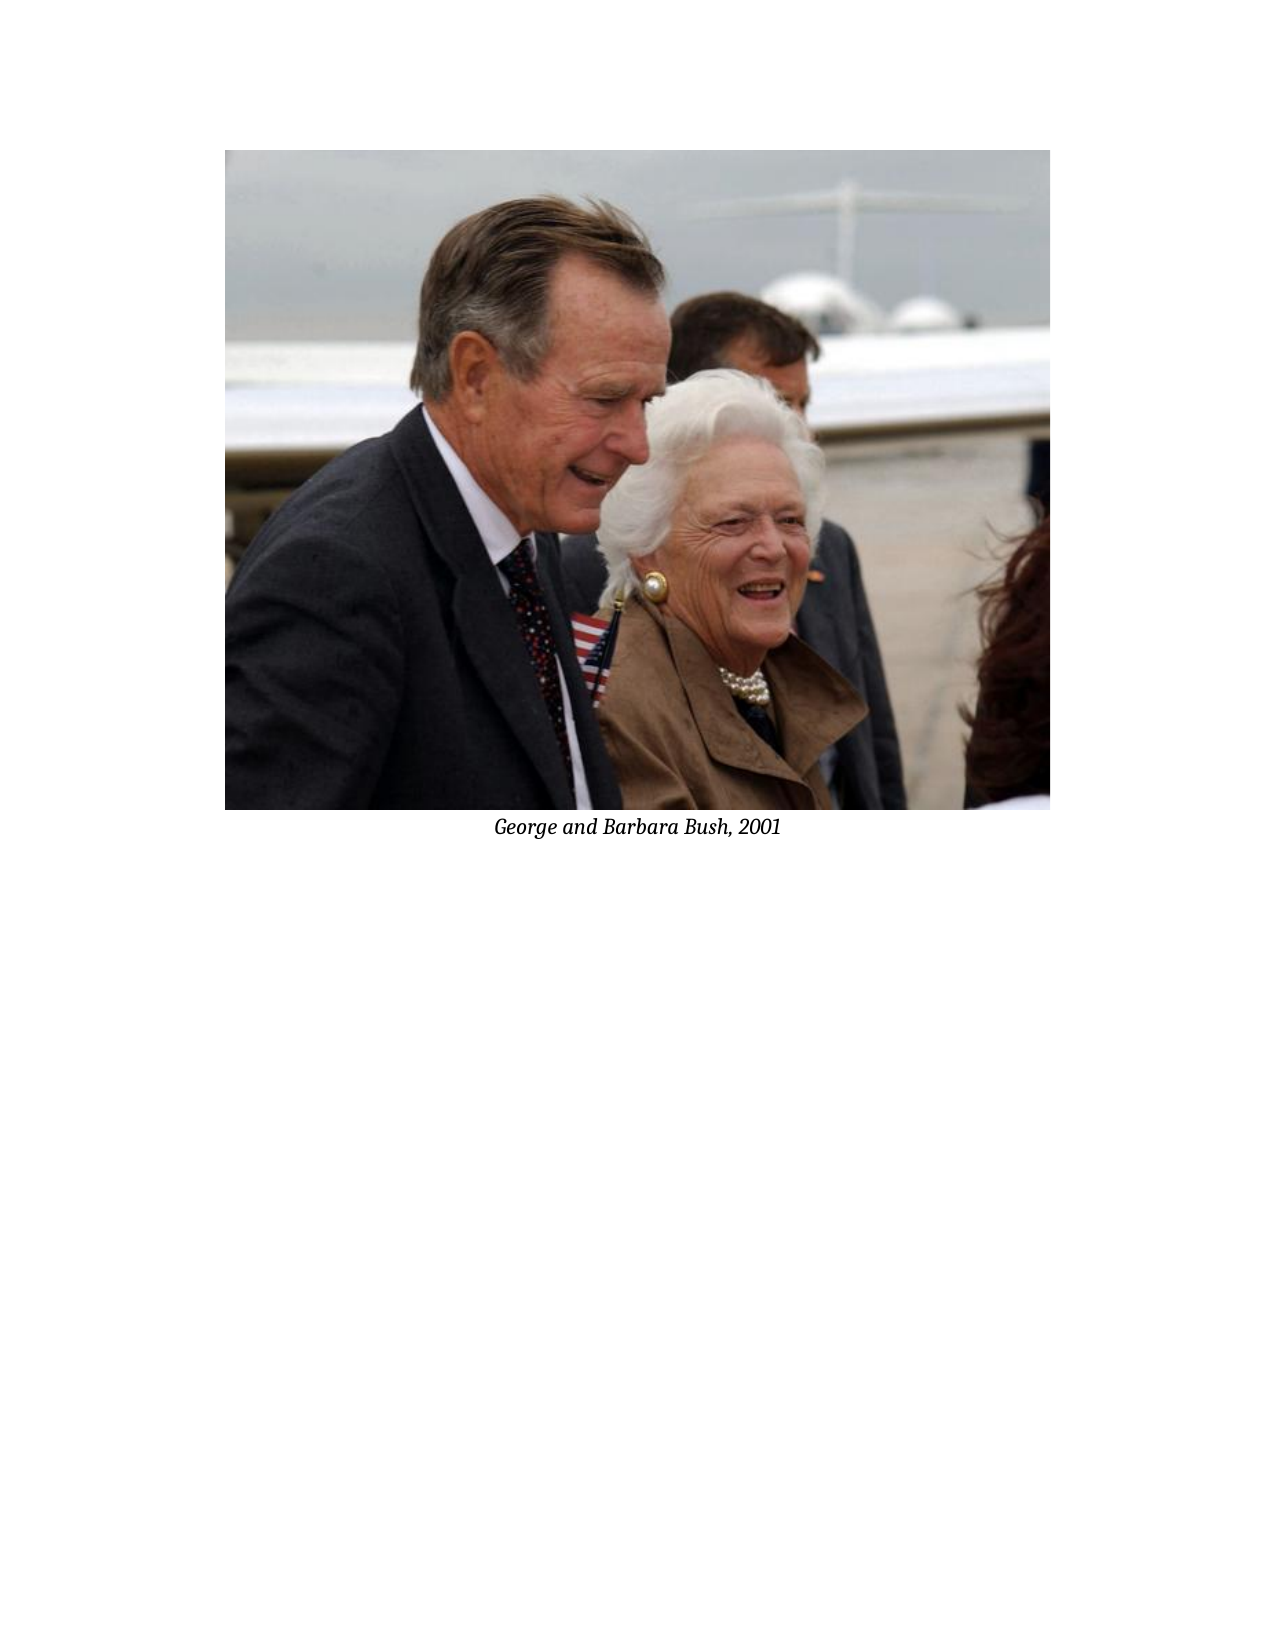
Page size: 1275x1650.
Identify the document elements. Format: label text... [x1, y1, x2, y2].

text George and Barbara Bush, 2001 [187, 150, 1087, 840]
picture [225, 150, 1050, 810]
